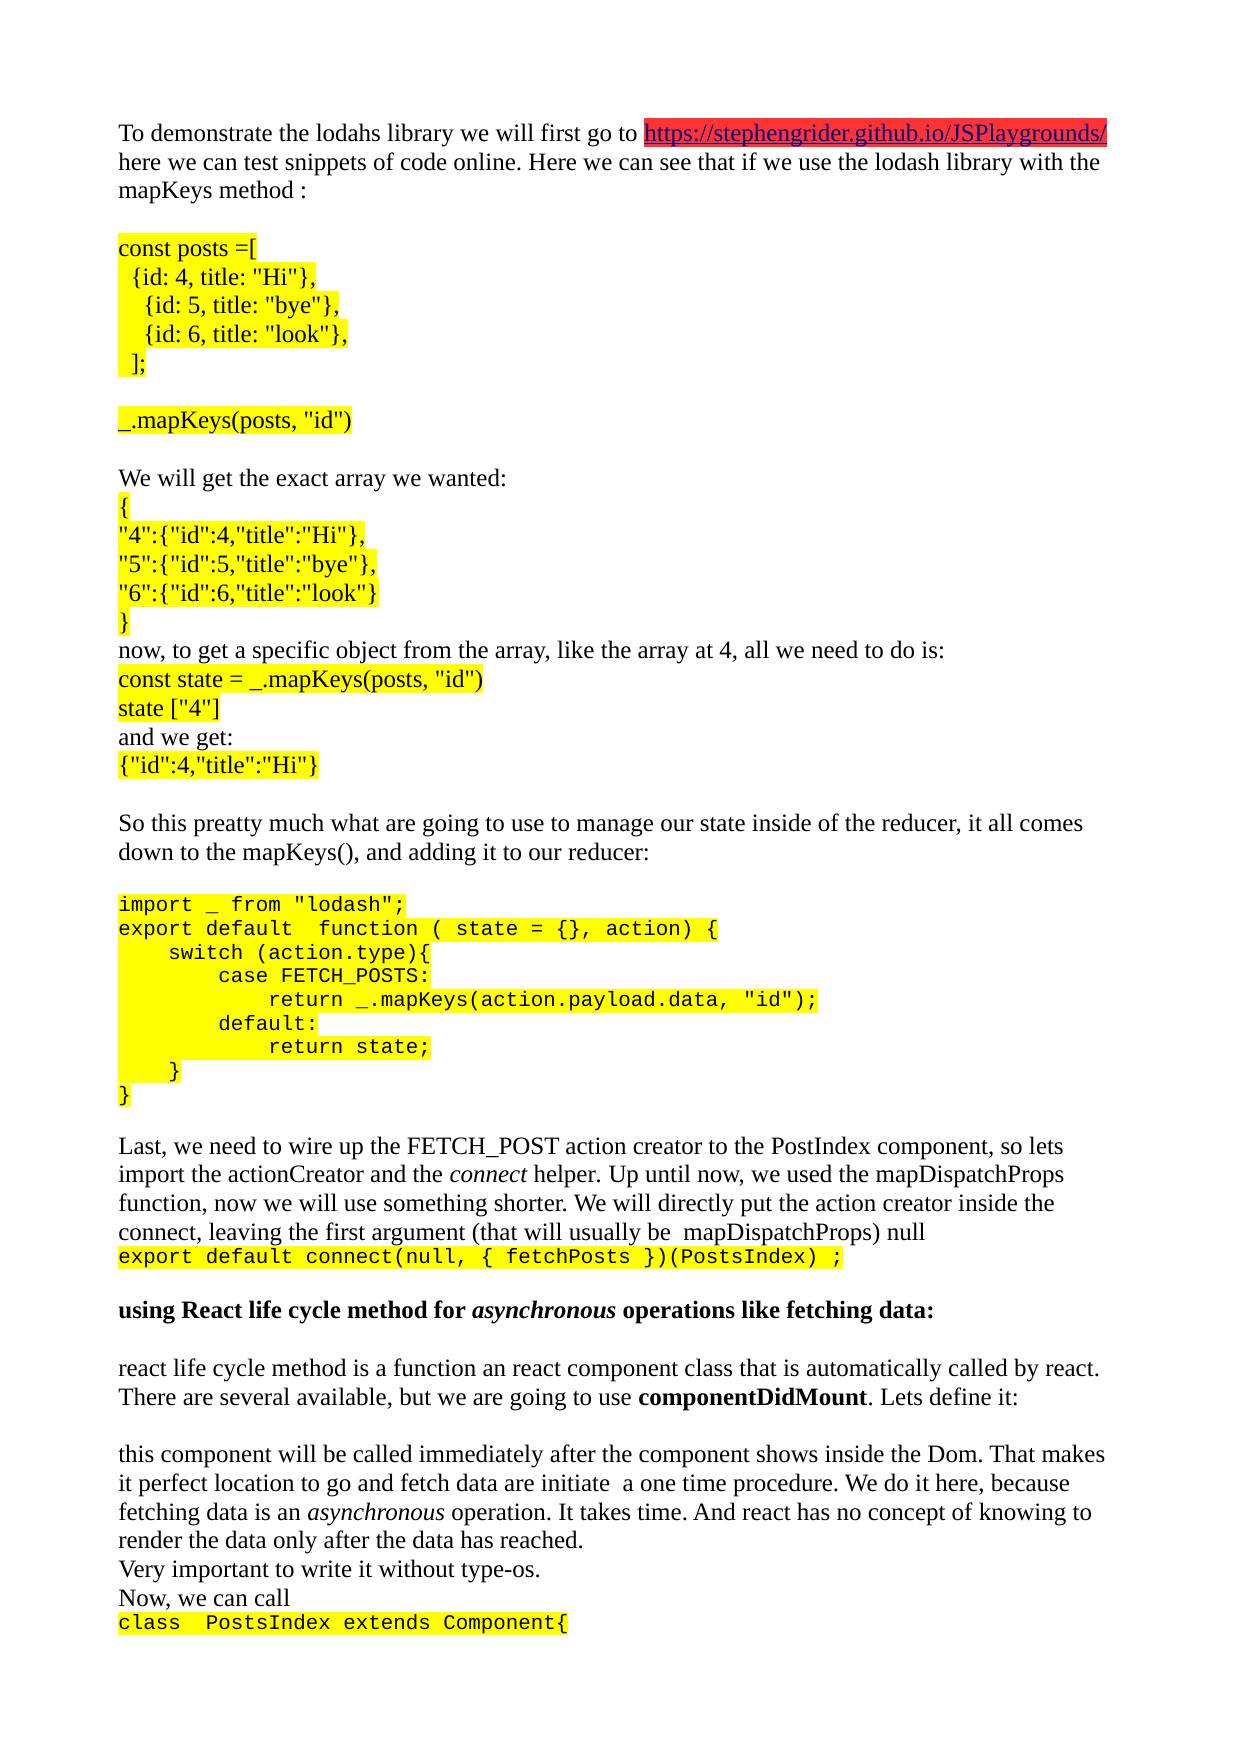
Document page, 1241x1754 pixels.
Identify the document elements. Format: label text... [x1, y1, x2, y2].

text return _.mapKeys(action.payload.data, "id"); [118, 989, 1122, 1013]
text case FETCH_POSTS: [118, 965, 1122, 989]
text state ["4"] [118, 693, 1122, 722]
text react life cycle method is a function an react component class that is automatically called by react. There are several available, but we are going to use componentDidMount. Lets define it: [118, 1353, 1122, 1410]
text Now, we can call [118, 1583, 1122, 1612]
text {id: 6, title: "look"}, [118, 319, 1122, 348]
text {id: 5, title: "bye"}, [118, 291, 1122, 319]
text this component will be called immediately after the component shows inside the Dom. That makes it perfect location to go and fetch data are initiate a one time procedure. We do it here, because fetching data is an asynchronous operation. It takes time. And react has no concept of knowing to render the data only after the data has reached. [118, 1439, 1122, 1554]
text { [118, 492, 1122, 521]
text import _ from "lodash"; [118, 894, 1122, 918]
text return state; [118, 1036, 1122, 1060]
text switch (action.type){ [118, 942, 1122, 965]
text } [118, 1083, 1122, 1107]
text Last, we need to wire up the FETCH_POST action creator to the PostIndex component, so lets import the actionCreator and the connect helper. Up until now, we used the mapDispatchProps function, now we will use something shorter. We will directly put the action creator inside the connect, leaving the first argument (that will usually be mapDispatchProps) null [118, 1131, 1122, 1246]
text class PostsIndex extends Component{ [118, 1612, 1122, 1635]
text Very important to write it without type-os. [118, 1554, 1122, 1583]
text {"id":4,"title":"Hi"} [118, 751, 1122, 779]
text So this preatty much what are going to use to manage our state inside of the reducer, it all comes down to the mapKeys(), and adding it to our reducer: [118, 779, 1122, 866]
text export default connect(null, { fetchPosts })(PostsIndex) ; [118, 1246, 1122, 1269]
text "6":{"id":6,"title":"look"} [118, 578, 1122, 607]
text "4":{"id":4,"title":"Hi"}, [118, 521, 1122, 549]
text "5":{"id":5,"title":"bye"}, [118, 549, 1122, 578]
text _.mapKeys(posts, "id") [118, 406, 1122, 434]
text To demonstrate the lodahs library we will first go to https://stephengrider.github.io/JSPlaygrounds/ [118, 118, 1122, 147]
text using React life cycle method for asynchronous operations like fetching data: [118, 1295, 1122, 1324]
text } [118, 607, 1122, 636]
text here we can test snippets of code online. Here we can see that if we use the lodash library with the mapKeys method : [118, 147, 1122, 204]
text default: [118, 1013, 1122, 1036]
text now, to get a specific object from the array, like the array at 4, all we need to do is: const state = _.mapKeys(posts, "id") [118, 636, 1122, 693]
text ]; [118, 348, 1122, 377]
text and we get: [118, 722, 1122, 751]
text We will get the exact array we wanted: [118, 463, 1122, 492]
text } [118, 1060, 1122, 1083]
text const posts =[ [118, 233, 1122, 262]
text export default function ( state = {}, action) { [118, 918, 1122, 942]
text {id: 4, title: "Hi"}, [118, 262, 1122, 291]
